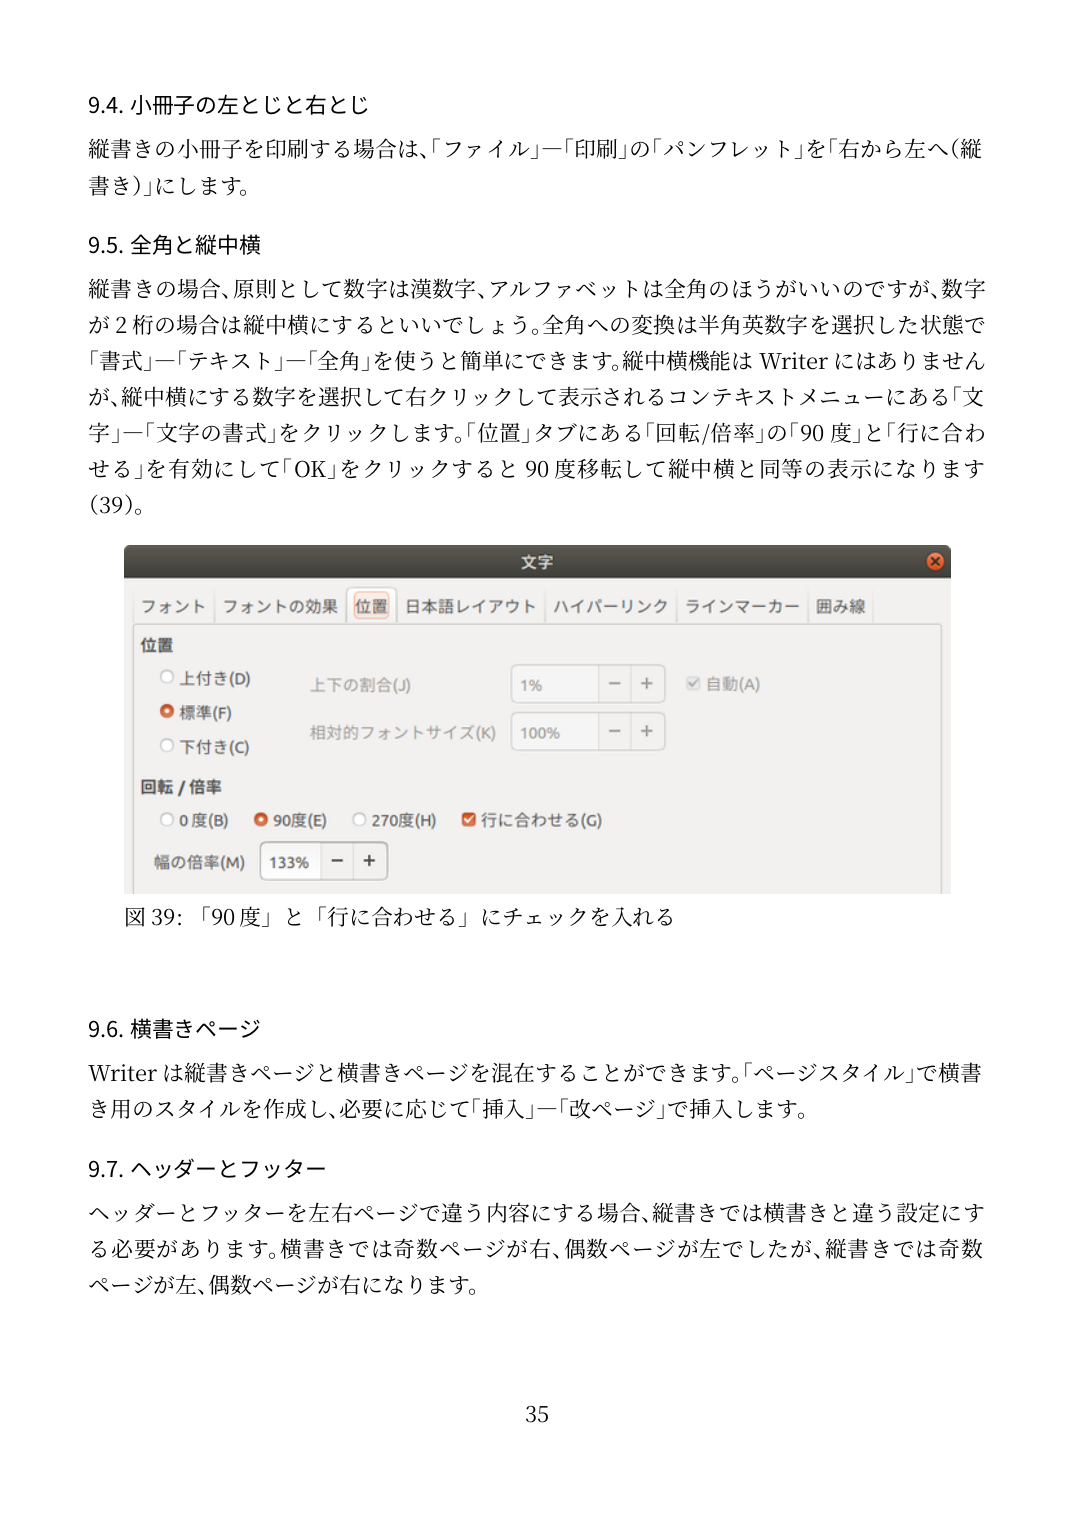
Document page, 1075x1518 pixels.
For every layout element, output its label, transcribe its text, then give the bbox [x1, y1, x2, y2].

picture [124, 545, 951, 894]
subtitle 横書きページ [88, 1012, 986, 1044]
text ヘッダーとフッターを左右ページで違う内容にする場合、縦書きでは横書きと違う設定にする必要があります。横書きでは奇数ページが右、偶数ページが左でしたが、縦書きでは奇数ページが左、偶数ページが右になります。 [88, 1196, 986, 1299]
text 図 39: 「90度」と「行に合わせる」にチェックを入れる [124, 894, 951, 932]
subtitle ヘッダーとフッター [88, 1152, 986, 1183]
subtitle 全角と縦中横 [88, 228, 986, 259]
text 縦書きの小冊子を印刷する場合は、「ファイル」―「印刷」の「パンフレット」を「右から左へ（縦書き）」にします。 [88, 133, 986, 200]
text 縦書きの場合、原則として数字は漢数字、アルファベットは全角のほうがいいのですが、数字が2桁の場合は縦中横にするといいでしょう。全角への変換は半角英数字を選択した状態で「書式」―「テキスト」―「全角」を使うと簡単にできます。縦中横機能はWriterにはありませんが、縦中横にする数字を選択して右クリックして表示されるコンテキストメニューにある「文字」―「文字の書式」をクリックします。「位置」タブにある「回転/倍率」の「90度」と「行に合わせる」を有効にして「OK」をクリックすると90度移転して縦中横と同等の表示になります（図 39）。 [88, 272, 986, 520]
subtitle 小冊子の左とじと右とじ [88, 88, 986, 120]
text Writerは縦書きページと横書きページを混在することができます。「ページスタイル」で横書き用のスタイルを作成し、必要に応じて「挿入」―「改ページ」で挿入します。 [88, 1057, 986, 1124]
